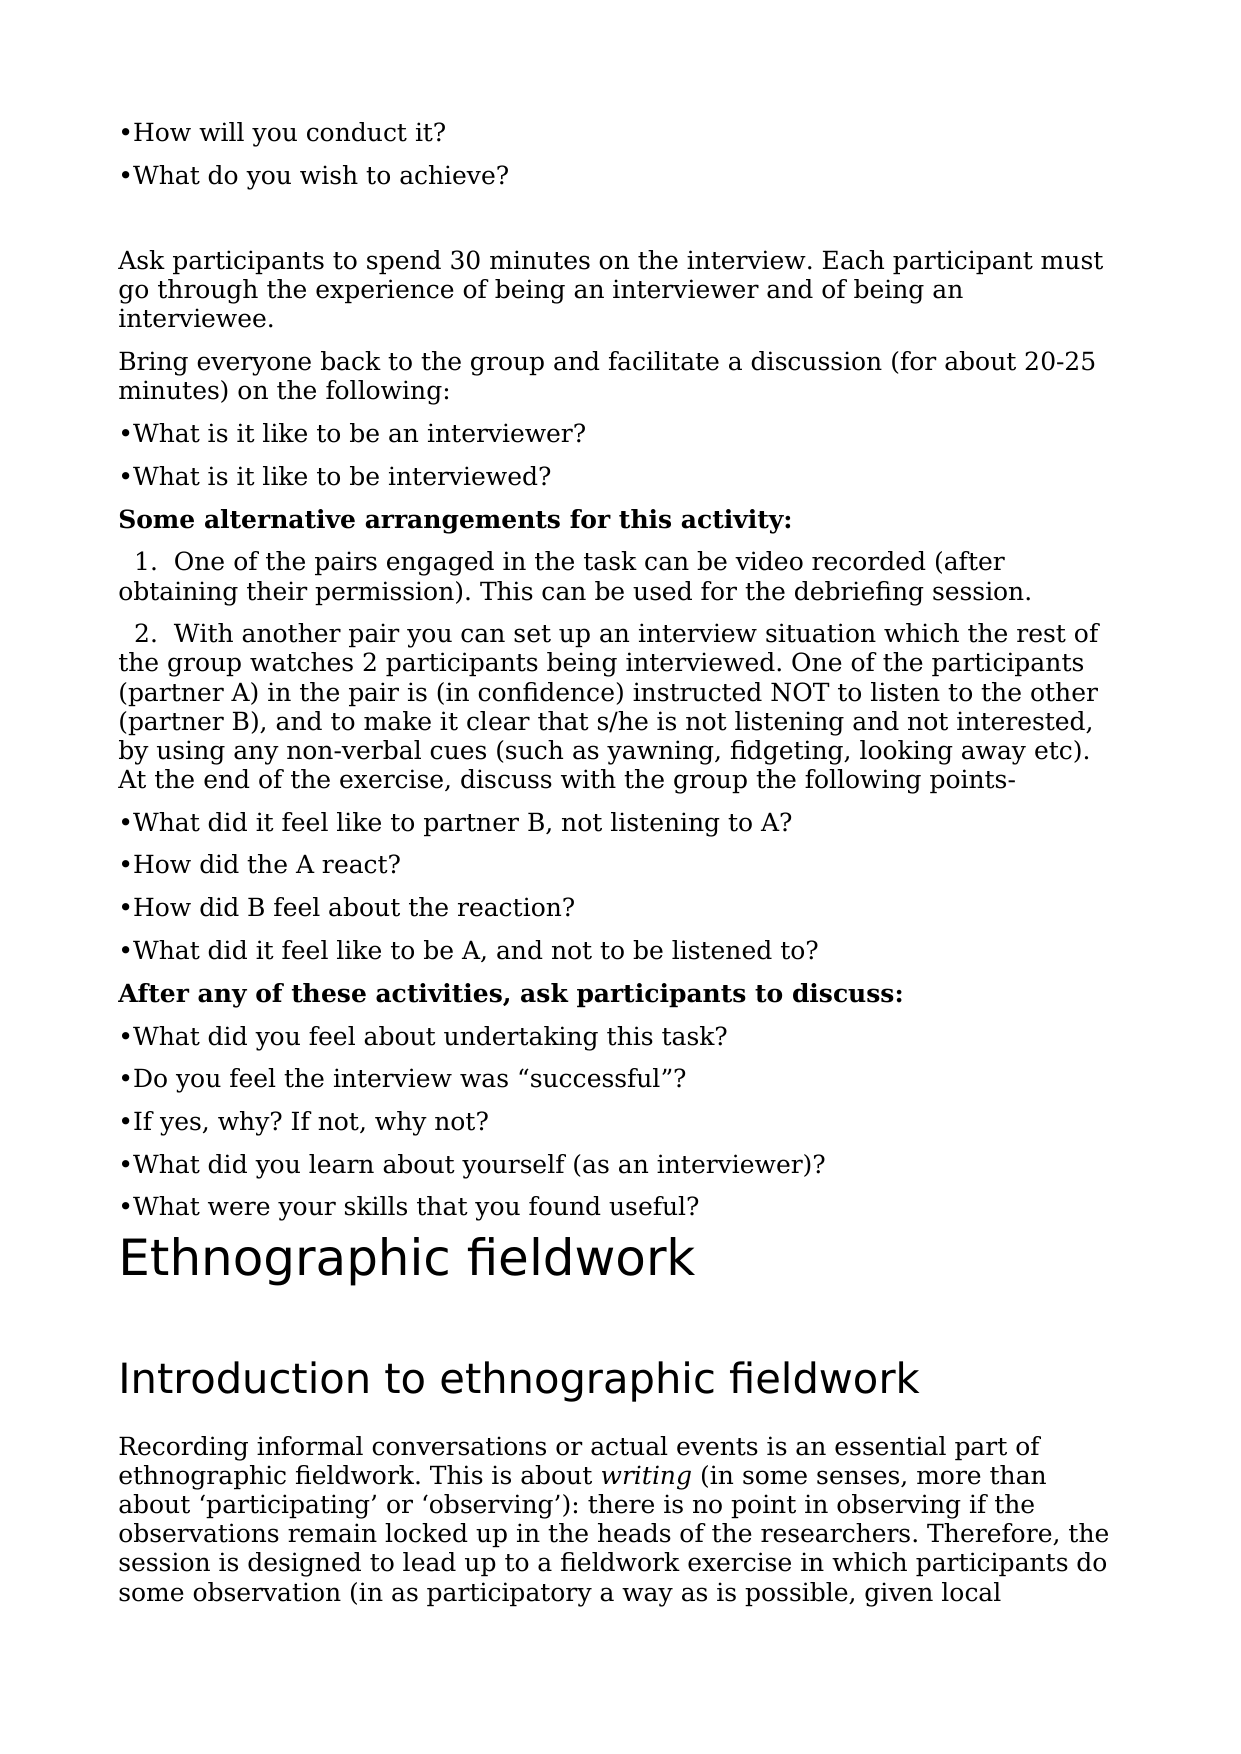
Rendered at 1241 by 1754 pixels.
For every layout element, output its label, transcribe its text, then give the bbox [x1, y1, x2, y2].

list What did it feel like to partner B, not listening to A? [118, 808, 1122, 837]
list How did the A react? [118, 851, 1122, 880]
list Do you feel the interview was “successful”? [118, 1064, 1122, 1093]
list With another pair you can set up an interview situation which the rest of the group watches 2 participants being interviewed. One of the participants (partner A) in the pair is (in confidence) instructed NOT to listen to the other (partner B), and to make it clear that s/he is not listening and not interested, by using any non-verbal cues (such as yawning, fidgeting, looking away etc). At the end of the exercise, discuss with the group the following points- [118, 619, 1122, 794]
list What did it feel like to be A, and not to be listened to? [118, 936, 1122, 965]
list What is it like to be interviewed? [118, 462, 1122, 491]
list If yes, why? If not, why not? [118, 1107, 1122, 1136]
subtitle Introduction to ethnographic fieldwork [118, 1355, 1122, 1403]
text Some alternative arrangements for this activity: [118, 504, 1122, 534]
text After any of these activities, ask participants to discuss: [118, 979, 1122, 1008]
list How will you conduct it? [118, 118, 1122, 147]
list How did B feel about the reaction? [118, 893, 1122, 922]
list What do you wish to achieve? [118, 161, 1122, 190]
list What is it like to be an interviewer? [118, 419, 1122, 448]
subtitle Ethnographic fieldwork [118, 1229, 1122, 1287]
text Recording informal conversations or actual events is an essential part of ethnographic fieldwork. This is about writing (in some senses, more than about ‘participating’ or ‘observing’): there is no point in observing if the observations remain locked up in the heads of the researchers. Therefore, the session is designed to lead up to a fieldwork exercise in which participants do some observation (in as participatory a way as is possible, given local [118, 1432, 1122, 1607]
list What did you learn about yourself (as an interviewer)? [118, 1150, 1122, 1179]
list One of the pairs engaged in the task can be video recorded (after obtaining their permission). This can be used for the debriefing session. [118, 547, 1122, 606]
list What were your skills that you found useful? [118, 1192, 1122, 1222]
text Bring everyone back to the group and facilitate a discussion (for about 20-25 minutes) on the following: [118, 347, 1122, 406]
list What did you feel about undertaking this task? [118, 1022, 1122, 1051]
text Ask participants to spend 30 minutes on the interview. Each participant must go through the experience of being an interviewer and of being an interviewee. [118, 246, 1122, 334]
